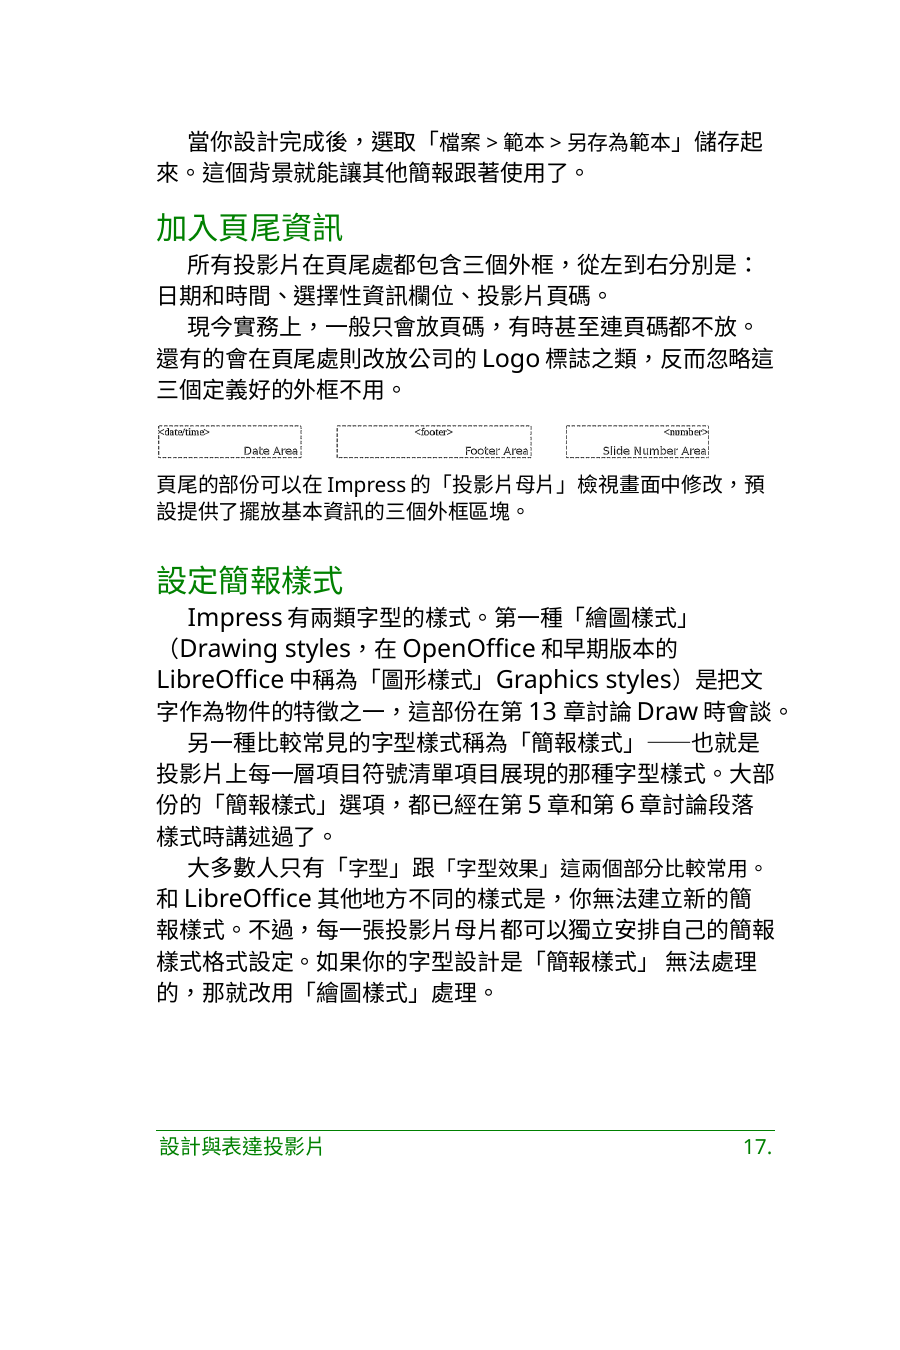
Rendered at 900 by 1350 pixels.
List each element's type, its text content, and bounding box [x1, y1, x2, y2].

subtitle 設定簡報樣式 [156, 556, 775, 601]
table_cell 頁尾的部份可以在Impress的「投影片母片」檢視畫面中修改，預設提供了擺放基本資訊的三個外框區塊。 [156, 463, 775, 525]
text 現今實務上，一般只會放頁碼，有時甚至連頁碼都不放。還有的會在頁尾處則改放公司的Logo標誌之類，反而忽略這三個定義好的外框不用。 [156, 311, 775, 404]
picture [156, 420, 712, 461]
text 當你設計完成後，選取「檔案 > 範本 > 另存為範本」儲存起來。這個背景就能讓其他簡報跟著使用了。 [156, 125, 775, 187]
table_header [156, 420, 775, 463]
text Impress有兩類字型的樣式。第一種「繪圖樣式」（Drawing styles，在 OpenOffice和早期版本的LibreOffice中稱為「圖形樣式」Graphics styles）是把文字作為物件的特徵之一，這部份在第 13 章討論Draw時會談。 [156, 601, 775, 726]
subtitle 加入頁尾資訊 [156, 203, 775, 248]
text 大多數人只有「字型」跟「字型效果」這兩個部分比較常用。和LibreOffice其他地方不同的樣式是，你無法建立新的簡報樣式。不過，每一張投影片母片都可以獨立安排自己的簡報樣式格式設定。如果你的字型設計是「簡報樣式」 無法處理的，那就改用「繪圖樣式」處理。 [156, 851, 775, 1007]
text 所有投影片在頁尾處都包含三個外框，從左到右分別是：日期和時間、選擇性資訊欄位、投影片頁碼。 [156, 248, 775, 311]
text 另一種比較常見的字型樣式稱為「簡報樣式」——也就是投影片上每一層項目符號清單項目展現的那種字型樣式。大部份的「簡報樣式」選項，都已經在第5章和第6章討論段落樣式時講述過了。 [156, 726, 775, 851]
